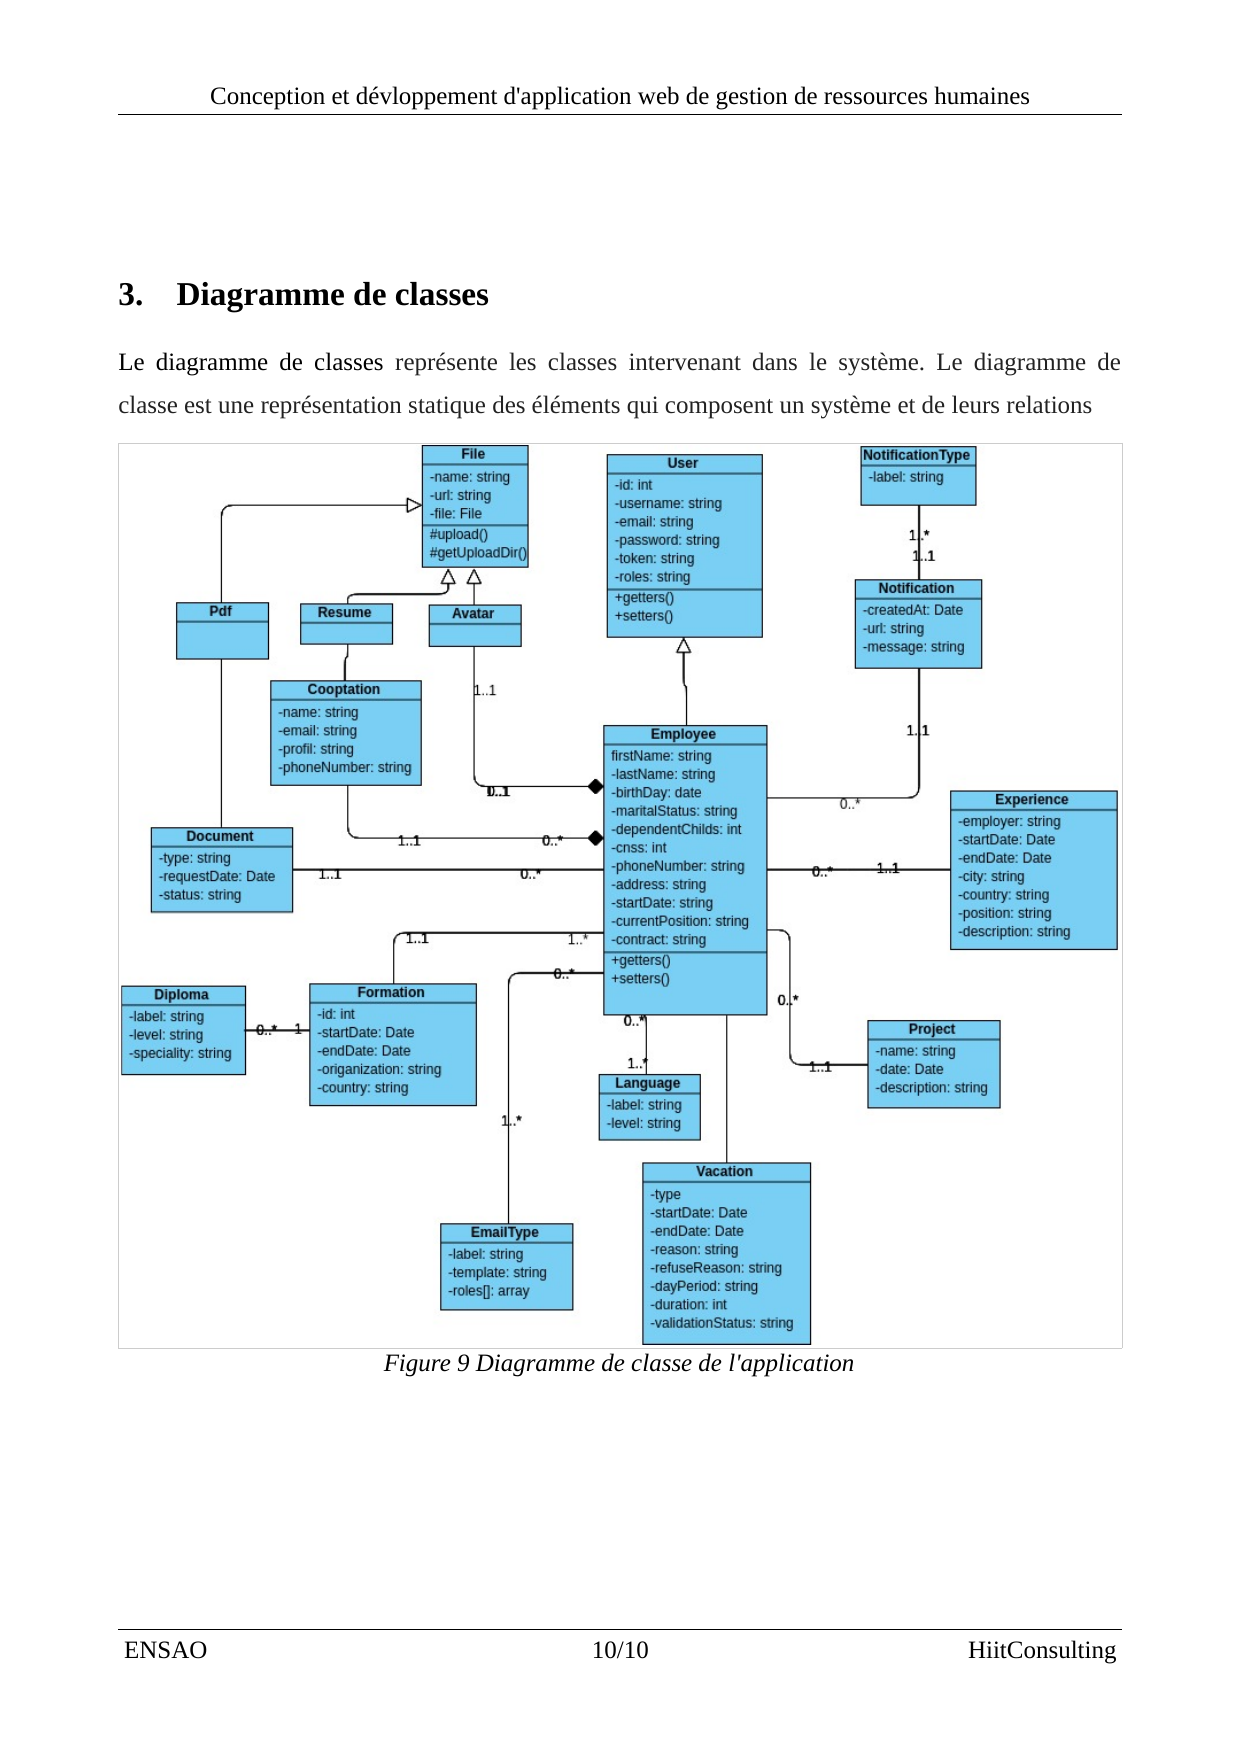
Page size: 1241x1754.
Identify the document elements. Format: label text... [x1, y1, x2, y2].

text [119, 444, 1122, 1348]
picture [121, 445, 1119, 1345]
text 3. Diagramme de classes [118, 275, 1122, 313]
text Figure 9 Diagramme de classe de l'application [118, 1349, 1122, 1377]
text Le diagramme de classes représente les classes intervenant dans le système. Le diagramme de classe est une représentation statique des éléments qui composent un système et de leurs relations [118, 347, 1122, 419]
